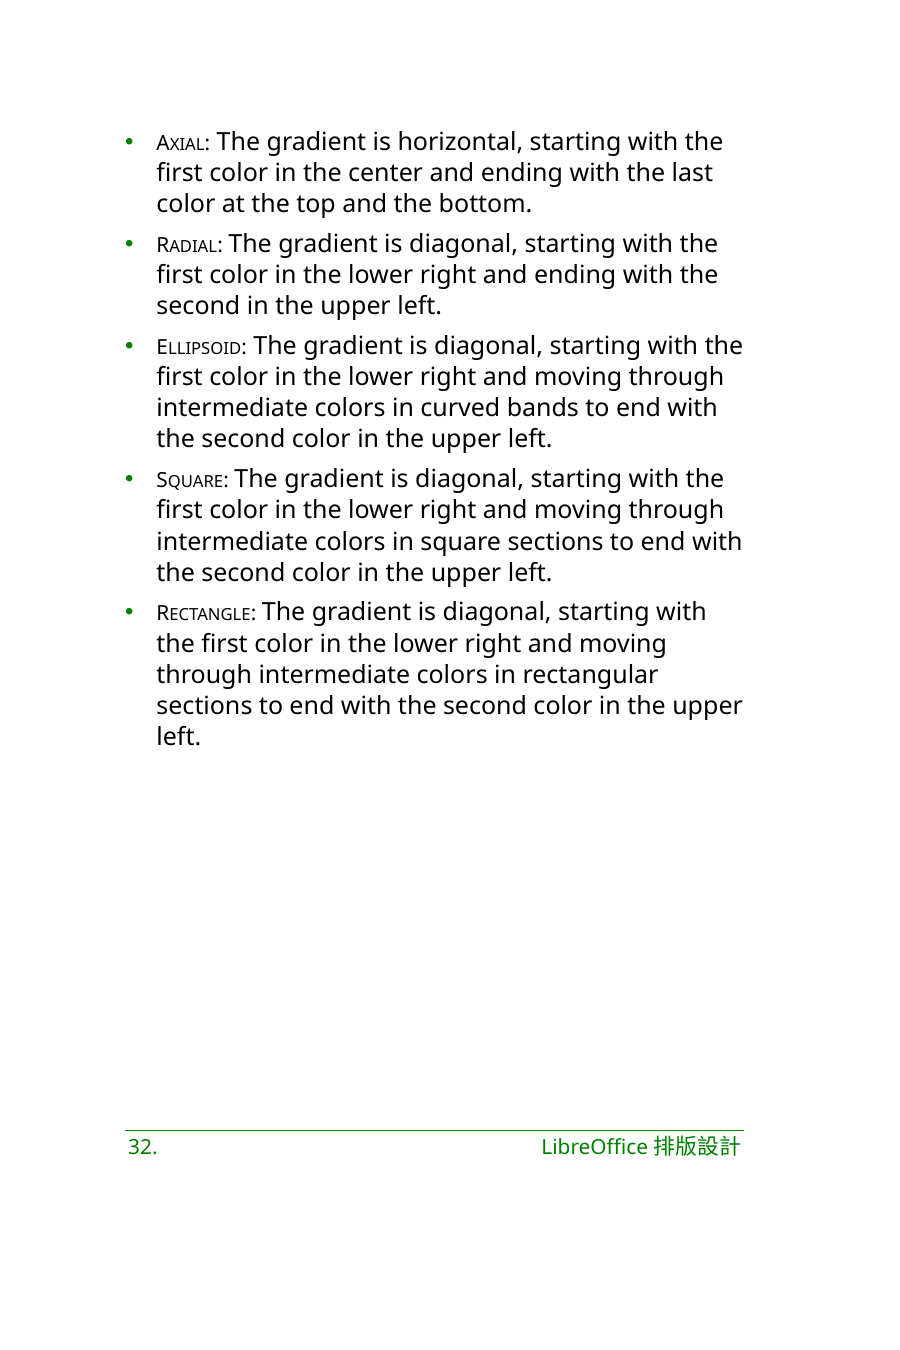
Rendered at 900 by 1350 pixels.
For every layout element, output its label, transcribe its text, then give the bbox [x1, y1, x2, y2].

list Rectangle: The gradient is diagonal, starting with the first color in the lower right and moving through intermediate colors in rectangular sections to end with the second color in the upper left. [125, 596, 744, 752]
list Radial: The gradient is diagonal, starting with the first color in the lower right and ending with the second in the upper left. [125, 227, 744, 321]
list Ellipsoid: The gradient is diagonal, starting with the first color in the lower right and moving through intermediate colors in curved bands to end with the second color in the upper left. [125, 329, 744, 454]
list Axial: The gradient is horizontal, starting with the first color in the center and ending with the last color at the top and the bottom. [125, 125, 744, 219]
list Square: The gradient is diagonal, starting with the first color in the lower right and moving through intermediate colors in square sections to end with the second color in the upper left. [125, 462, 744, 587]
